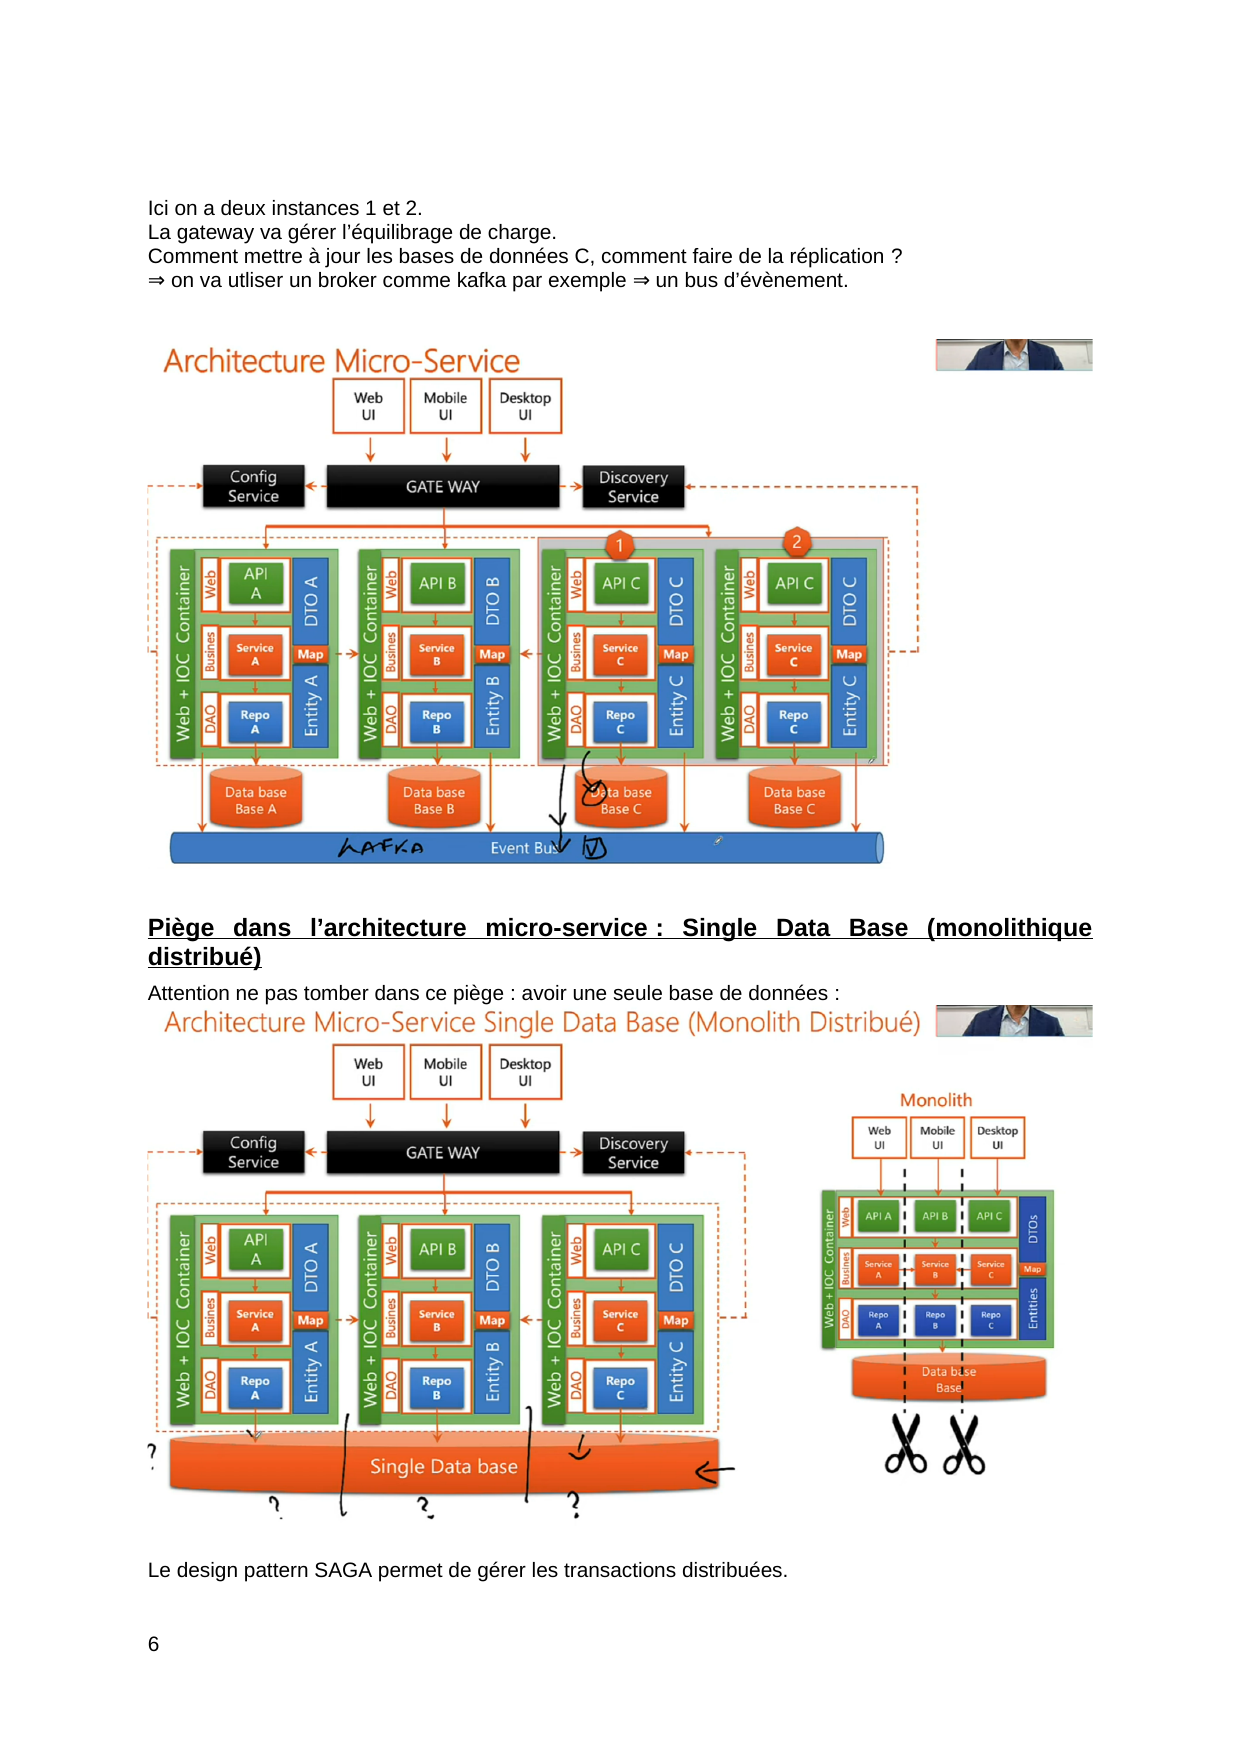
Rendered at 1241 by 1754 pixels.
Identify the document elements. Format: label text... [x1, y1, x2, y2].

text Ici on a deux instances 1 et 2. [148, 196, 1093, 219]
text Attention ne pas tomber dans ce piège : avoir une seule base de données : [148, 981, 1093, 1005]
text La gateway va gérer l’équilibrage de charge. [148, 219, 1093, 243]
subtitle distribué) [148, 939, 1093, 971]
text Comment mettre à jour les bases de données C, comment faire de la réplication ? [148, 243, 1093, 267]
subtitle Piège dans l’architecture micro-service : Single Data Base (monolithique [148, 913, 1093, 938]
text ⇒ on va utliser un broker comme kafka par exemple ⇒ un bus d’évènement. [148, 267, 1093, 291]
picture [147, 339, 1093, 869]
picture [147, 1005, 1093, 1535]
text Le design pattern SAGA permet de gérer les transactions distribuées. [148, 1558, 1093, 1582]
